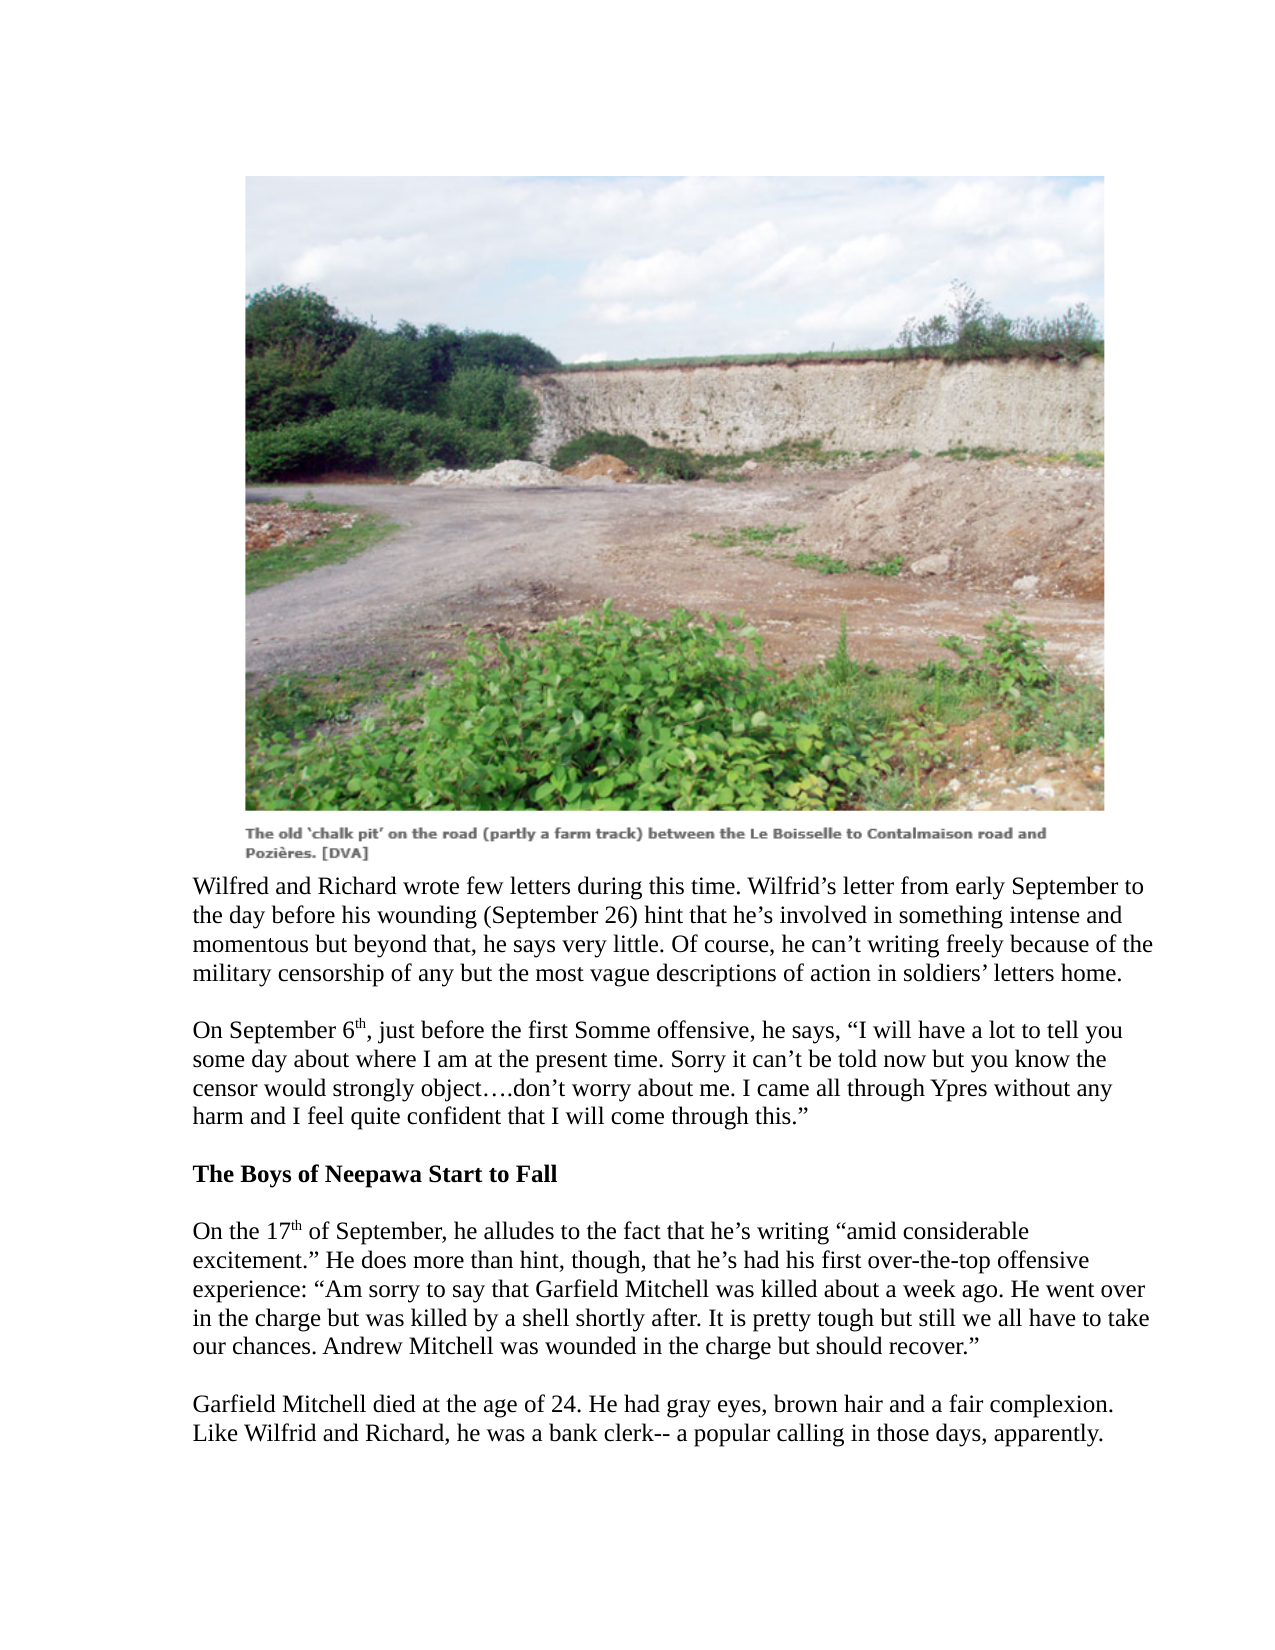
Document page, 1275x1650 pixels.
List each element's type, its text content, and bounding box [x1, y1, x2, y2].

text On the 17th of September, he alludes to the fact that he’s writing “amid considerable excitement.” He does more than hint, though, that he’s had his first over-the-top offensive experience: “Am sorry to say that Garfield Mitchell was killed about a week ago. He went over in the charge but was killed by a shell shortly after. It is pretty tough but still we all have to take our chances. Andrew Mitchell was wounded in the charge but should recover.” [192, 1216, 1158, 1360]
text Garfield Mitchell died at the age of 24. He had gray eyes, brown hair and a fair complexion. Like Wilfrid and Richard, he was a bank clerk-- a popular calling in those days, apparently. [192, 1389, 1158, 1446]
picture [240, 176, 1110, 872]
text Wilfred and Richard wrote few letters during this time. Wilfrid’s letter from early September to the day before his wounding (September 26) hint that he’s involved in something intense and momentous but beyond that, he says very little. Of course, he can’t writing freely because of the military censorship of any but the most vague descriptions of action in soldiers’ letters home. [192, 176, 1158, 986]
text The Boys of Neepawa Start to Fall [192, 1159, 1158, 1188]
text On September 6th, just before the first Somme offensive, he says, “I will have a lot to tell you some day about where I am at the present time. Sorry it can’t be told now but you know the censor would strongly object….don’t worry about me. I came all through Ypres without any harm and I feel quite confident that I will come through this.” [192, 1015, 1158, 1130]
